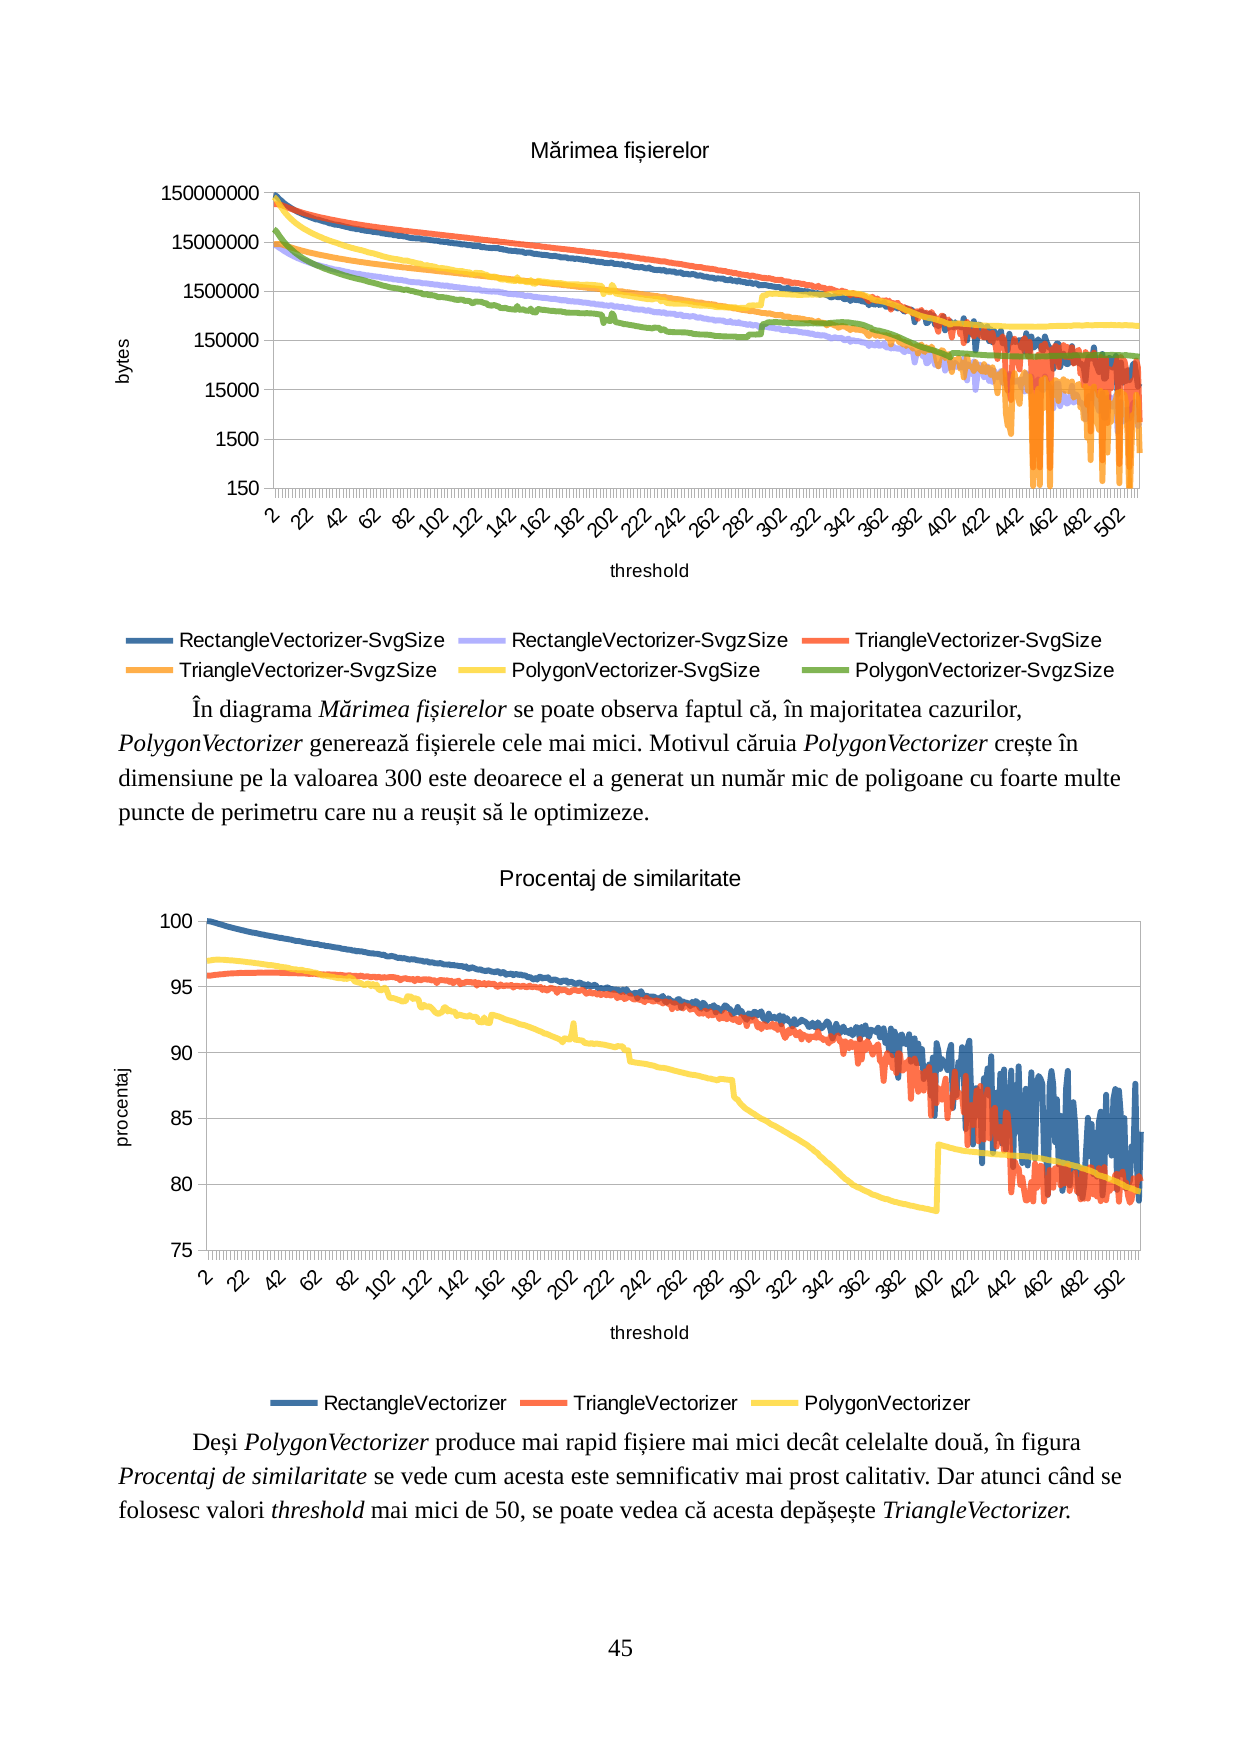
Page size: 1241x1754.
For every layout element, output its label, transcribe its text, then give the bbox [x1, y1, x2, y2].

text În diagrama Mărimea fișierelor se poate observa faptul că, în majoritatea cazurilor, PolygonVectorizer generează fișierele cele mai mici. Motivul căruia PolygonVectorizer crește în dimensiune pe la valoarea 300 este deoarece el a generat un număr mic de poligoane cu foarte multe puncte de perimetru care nu a reușit să le optimizeze. [118, 688, 1122, 826]
text Deși PolygonVectorizer produce mai rapid fișiere mai mici decât celelalte două, în figura Procentaj de similaritate se vede cum acesta este semnificativ mai prost calitativ. Dar atunci când se folosesc valori threshold mai mici de 50, se poate vedea că acesta depășește TriangleVectorizer. [118, 1421, 1122, 1524]
